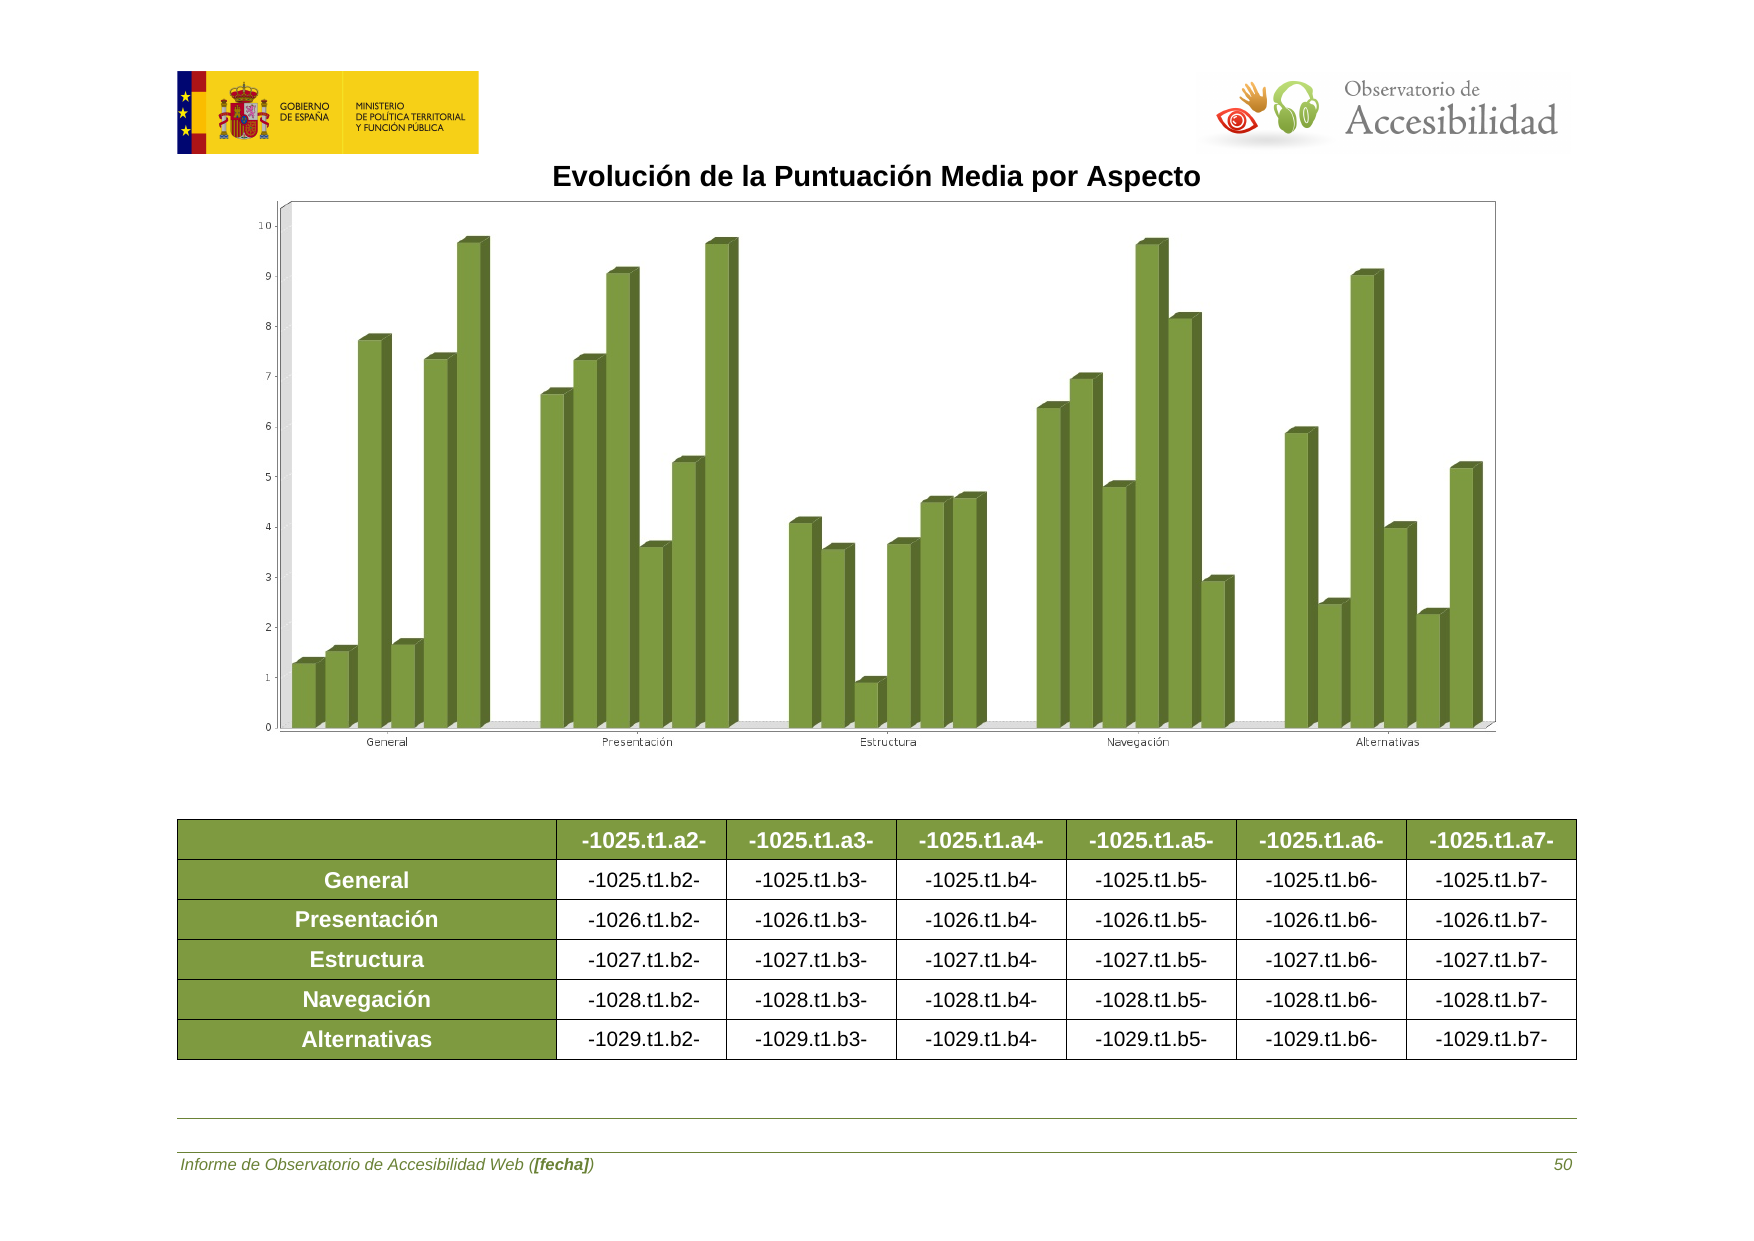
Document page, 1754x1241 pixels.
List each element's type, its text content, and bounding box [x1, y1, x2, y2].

table_cell General [178, 860, 556, 899]
table_cell -1027.t1.b4- [897, 940, 1066, 979]
table_cell -1028.t1.b5- [1067, 980, 1236, 1019]
table_cell -1028.t1.b6- [1237, 980, 1406, 1019]
table_header -1025.t1.a6- [1237, 820, 1406, 859]
table_cell -1025.t1.b4- [897, 860, 1066, 899]
table_cell Presentación [178, 900, 556, 939]
table_cell -1029.t1.b3- [727, 1020, 896, 1059]
table_cell -1028.t1.b7- [1407, 980, 1576, 1019]
table_cell -1027.t1.b6- [1237, 940, 1406, 979]
table_header -1025.t1.a2- [557, 820, 726, 859]
table_cell -1025.t1.b6- [1237, 860, 1406, 899]
table_cell -1029.t1.b5- [1067, 1020, 1236, 1059]
picture [249, 192, 1505, 753]
table_cell -1029.t1.b7- [1407, 1020, 1576, 1059]
table_cell -1029.t1.b6- [1237, 1020, 1406, 1059]
table_cell -1028.t1.b4- [897, 980, 1066, 1019]
table_cell -1026.t1.b6- [1237, 900, 1406, 939]
text Evolución de la Puntuación Media por Aspecto [177, 159, 1577, 193]
table_header [178, 820, 556, 859]
table_cell -1029.t1.b2- [557, 1020, 726, 1059]
table_cell Estructura [178, 940, 556, 979]
table_cell -1027.t1.b2- [557, 940, 726, 979]
picture [1196, 72, 1572, 154]
table_cell -1025.t1.b3- [727, 860, 896, 899]
table_cell -1027.t1.b7- [1407, 940, 1576, 979]
table_cell -1026.t1.b5- [1067, 900, 1236, 939]
table_cell -1027.t1.b3- [727, 940, 896, 979]
table_header -1025.t1.a5- [1067, 820, 1236, 859]
table_cell -1027.t1.b5- [1067, 940, 1236, 979]
table_cell -1025.t1.b5- [1067, 860, 1236, 899]
table_header -1025.t1.a7- [1407, 820, 1576, 859]
table_cell -1028.t1.b2- [557, 980, 726, 1019]
table_cell Alternativas [178, 1020, 556, 1059]
picture [177, 71, 479, 154]
table_cell -1026.t1.b2- [557, 900, 726, 939]
table_header -1025.t1.a3- [727, 820, 896, 859]
table_cell -1028.t1.b3- [727, 980, 896, 1019]
table_cell -1029.t1.b4- [897, 1020, 1066, 1059]
table_cell -1026.t1.b3- [727, 900, 896, 939]
table_cell Navegación [178, 980, 556, 1019]
table_cell -1026.t1.b4- [897, 900, 1066, 939]
table_cell -1026.t1.b7- [1407, 900, 1576, 939]
table_cell -1025.t1.b2- [557, 860, 726, 899]
table_cell -1025.t1.b7- [1407, 860, 1576, 899]
table_header -1025.t1.a4- [897, 820, 1066, 859]
